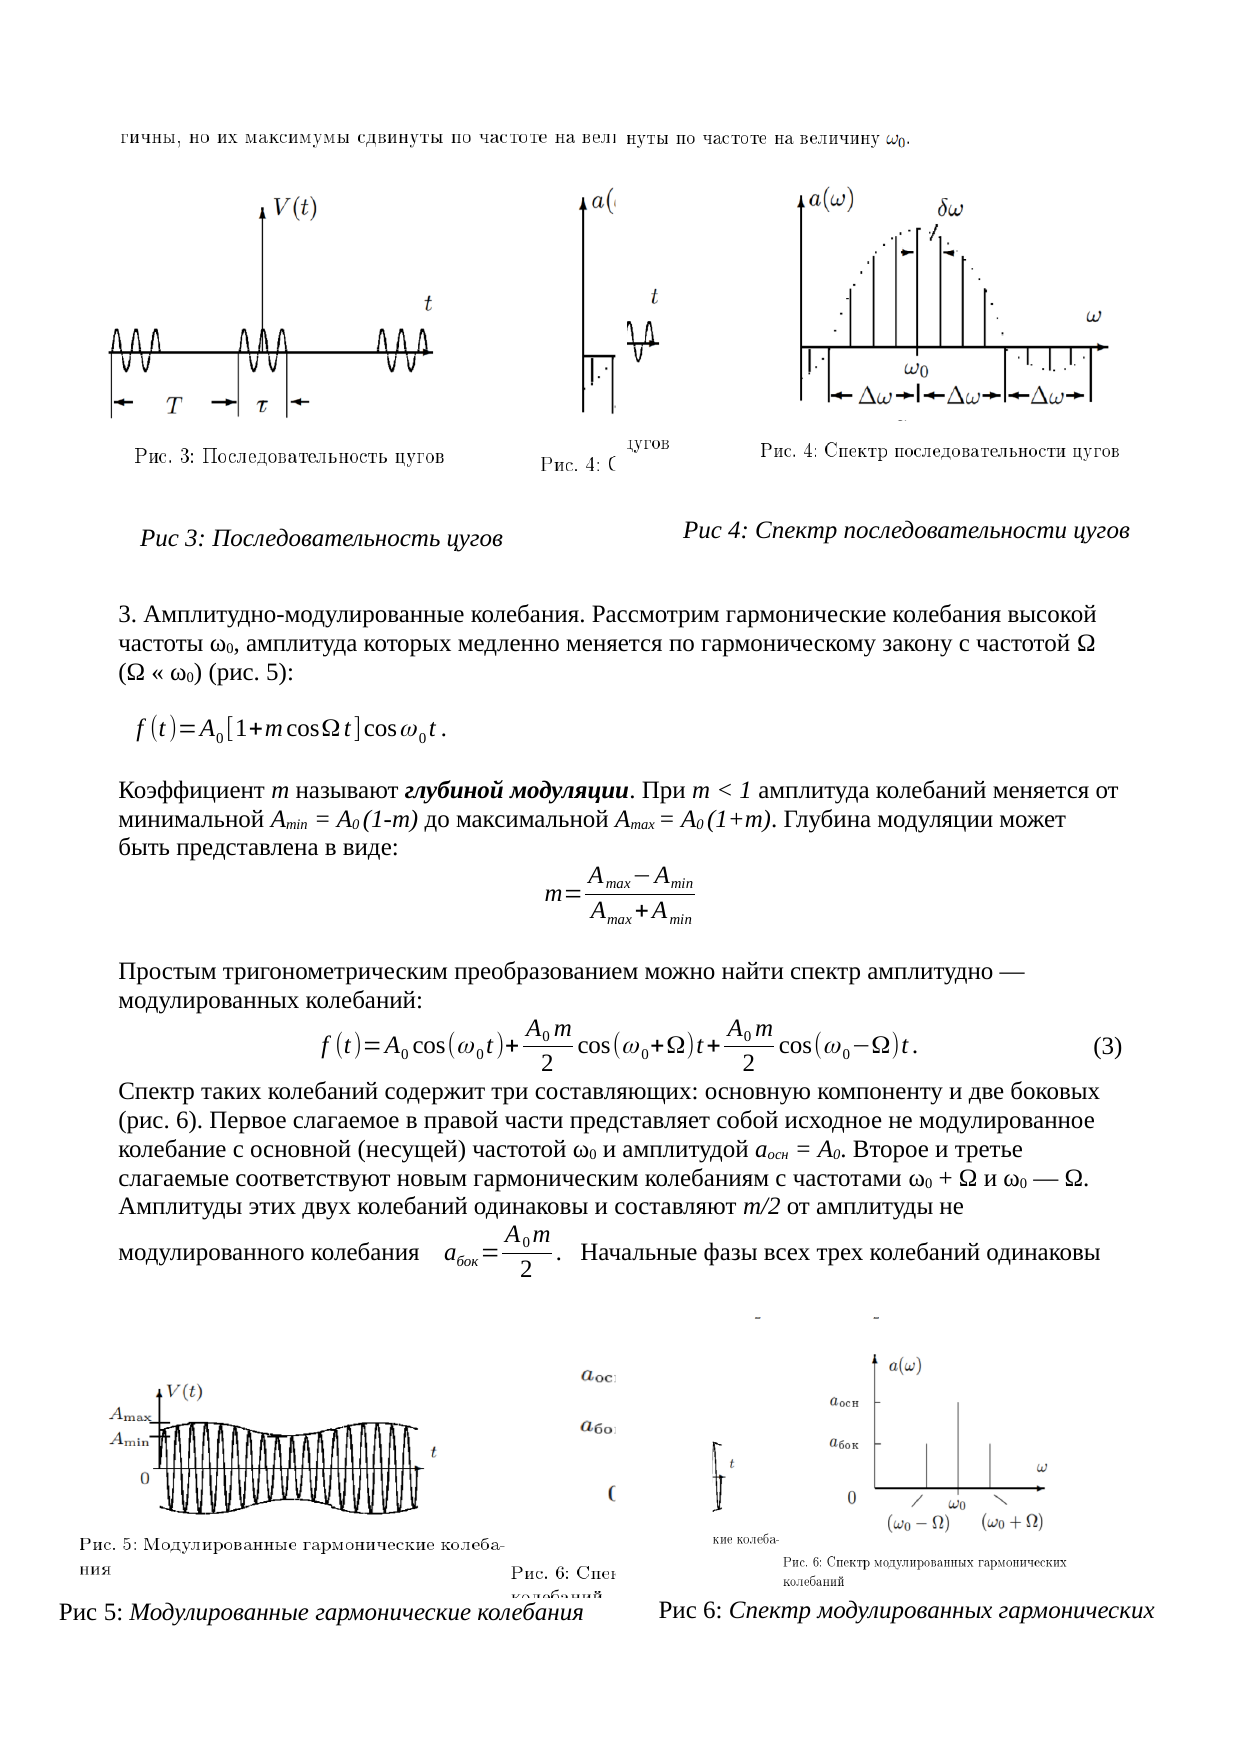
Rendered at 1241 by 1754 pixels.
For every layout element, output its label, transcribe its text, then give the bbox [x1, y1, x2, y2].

picture [29, 123, 334, 512]
table_header Рис 5: Модулированные гармонические колебания [24, 1312, 621, 1636]
table_header Рис 6: Спектр модулированных гармонических [621, 1312, 1194, 1636]
text Коэффициент m называют глубиной модуляции. При m < 1 амплитуда колебаний меняется от минимальной Amin = A0 (1-m) до максимальной Amax = A0 (1+m). Глубина модуляции может быть представлена в виде: [118, 775, 1122, 861]
picture [880, 123, 1188, 503]
text Спектр таких колебаний содержит три составляющих: основную компоненту и две боковых (рис. 6). Первое слагаемое в правой части представляет собой исходное не модулированное колебание с основной (несущей) частотой ω0 и амплитудой aосн = А0. Второе и третье слагаемые соответствуют новым гармоническим колебаниям с частотами ω0 + Ω и ω0 — Ω. Амплитуды этих двух колебаний одинаковы и составляют m/2 от амплитуды не модулированного колебания Начальные фазы всех трех колебаний одинаковы [118, 1076, 1122, 1283]
text (3) [118, 1014, 1122, 1076]
text Простым тригонометрическим преобразованием можно найти спектр амплитудно — модулированных колебаний: [118, 956, 1122, 1014]
picture [29, 1317, 331, 1598]
table_header Рис 4: Спектр последовательности цугов [621, 118, 1194, 571]
picture [894, 1317, 1103, 1596]
text 3. Амплитудно-модулированные колебания. Рассмотрим гармонические колебания высокой частоты ω0, амплитуда которых медленно меняется по гармоническому закону с частотой Ω (Ω « ω0) (рис. 5): [118, 599, 1122, 686]
table_header Рис 3: Последовательность цугов [24, 118, 621, 571]
